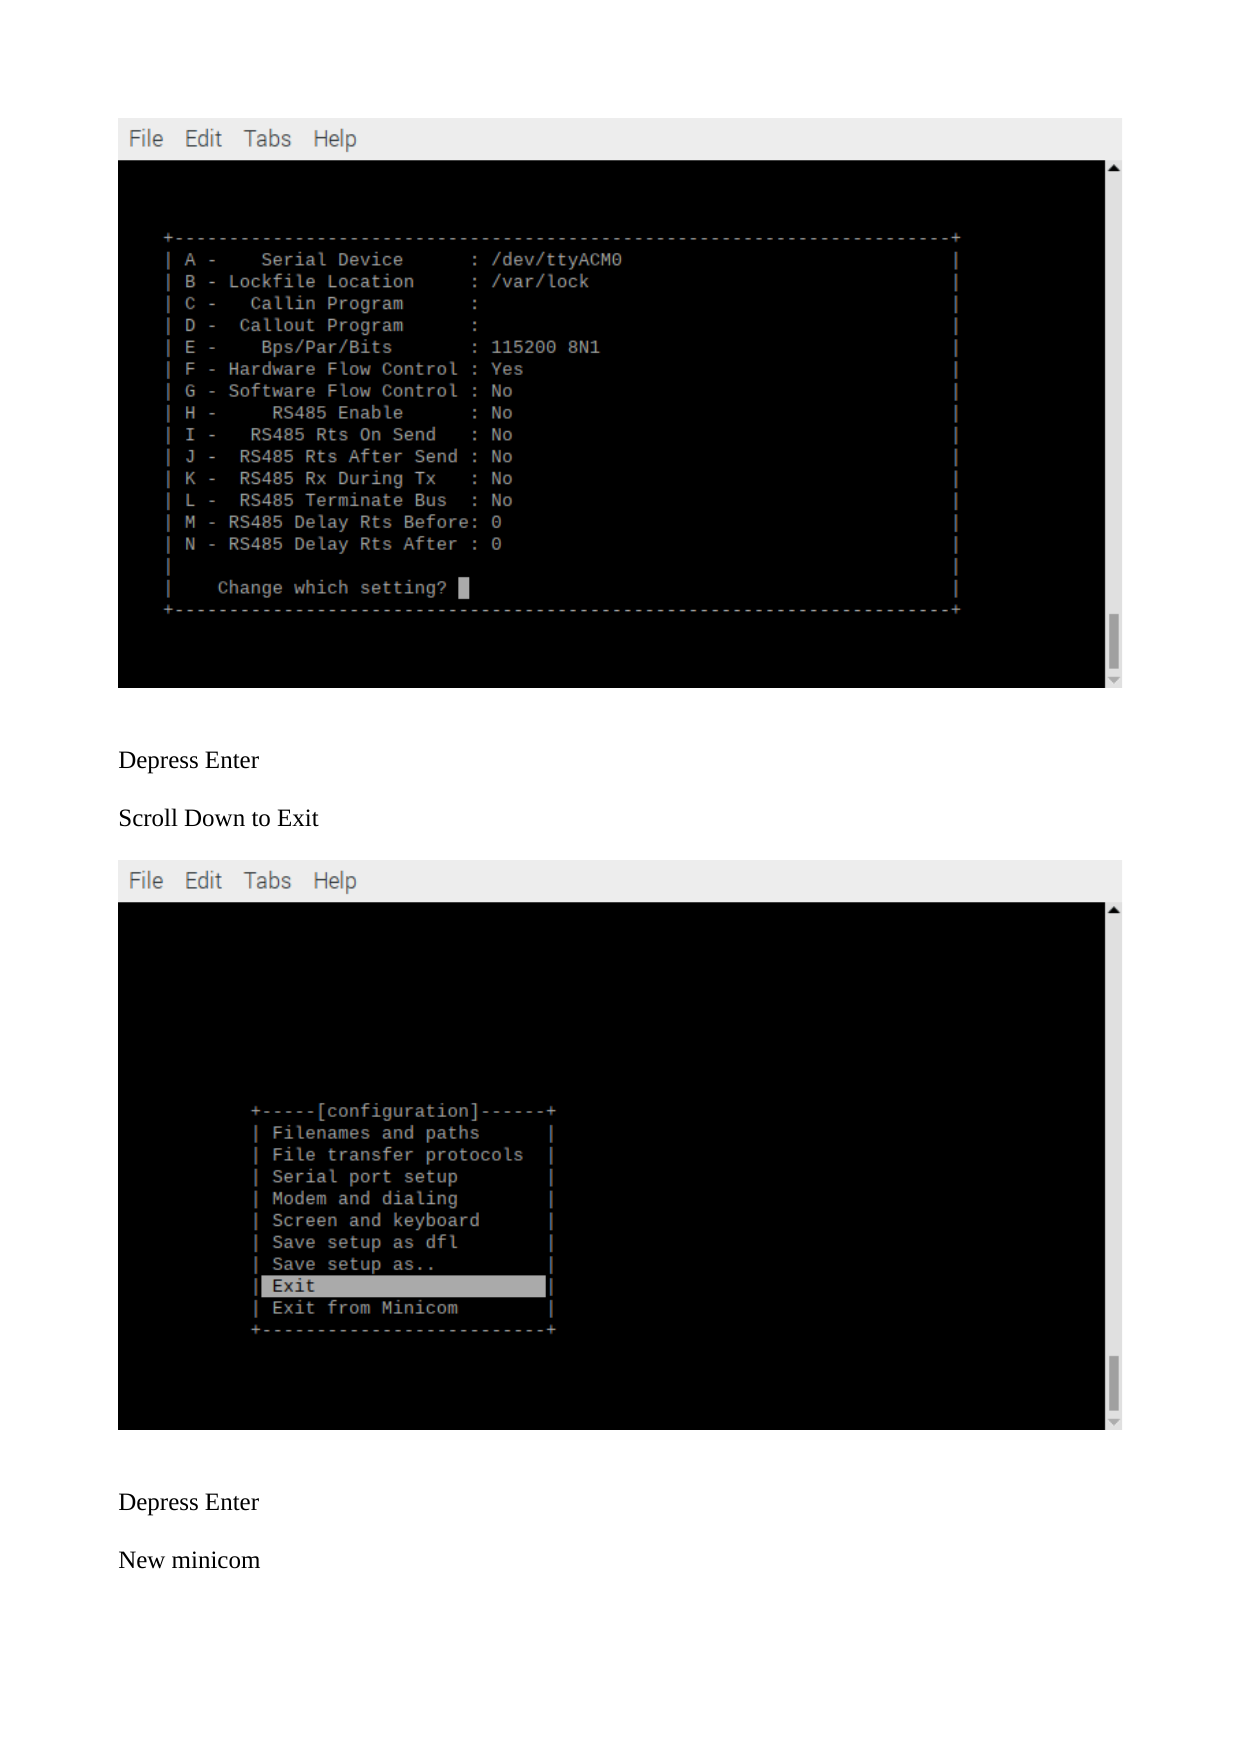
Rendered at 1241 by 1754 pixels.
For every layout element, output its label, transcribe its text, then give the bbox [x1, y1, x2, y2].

picture [118, 860, 1123, 1430]
text Scroll Down to Exit [118, 803, 1122, 831]
text New minicom [118, 1545, 1122, 1573]
text Depress Enter [118, 1487, 1122, 1516]
picture [118, 118, 1123, 688]
text Depress Enter [118, 745, 1122, 774]
